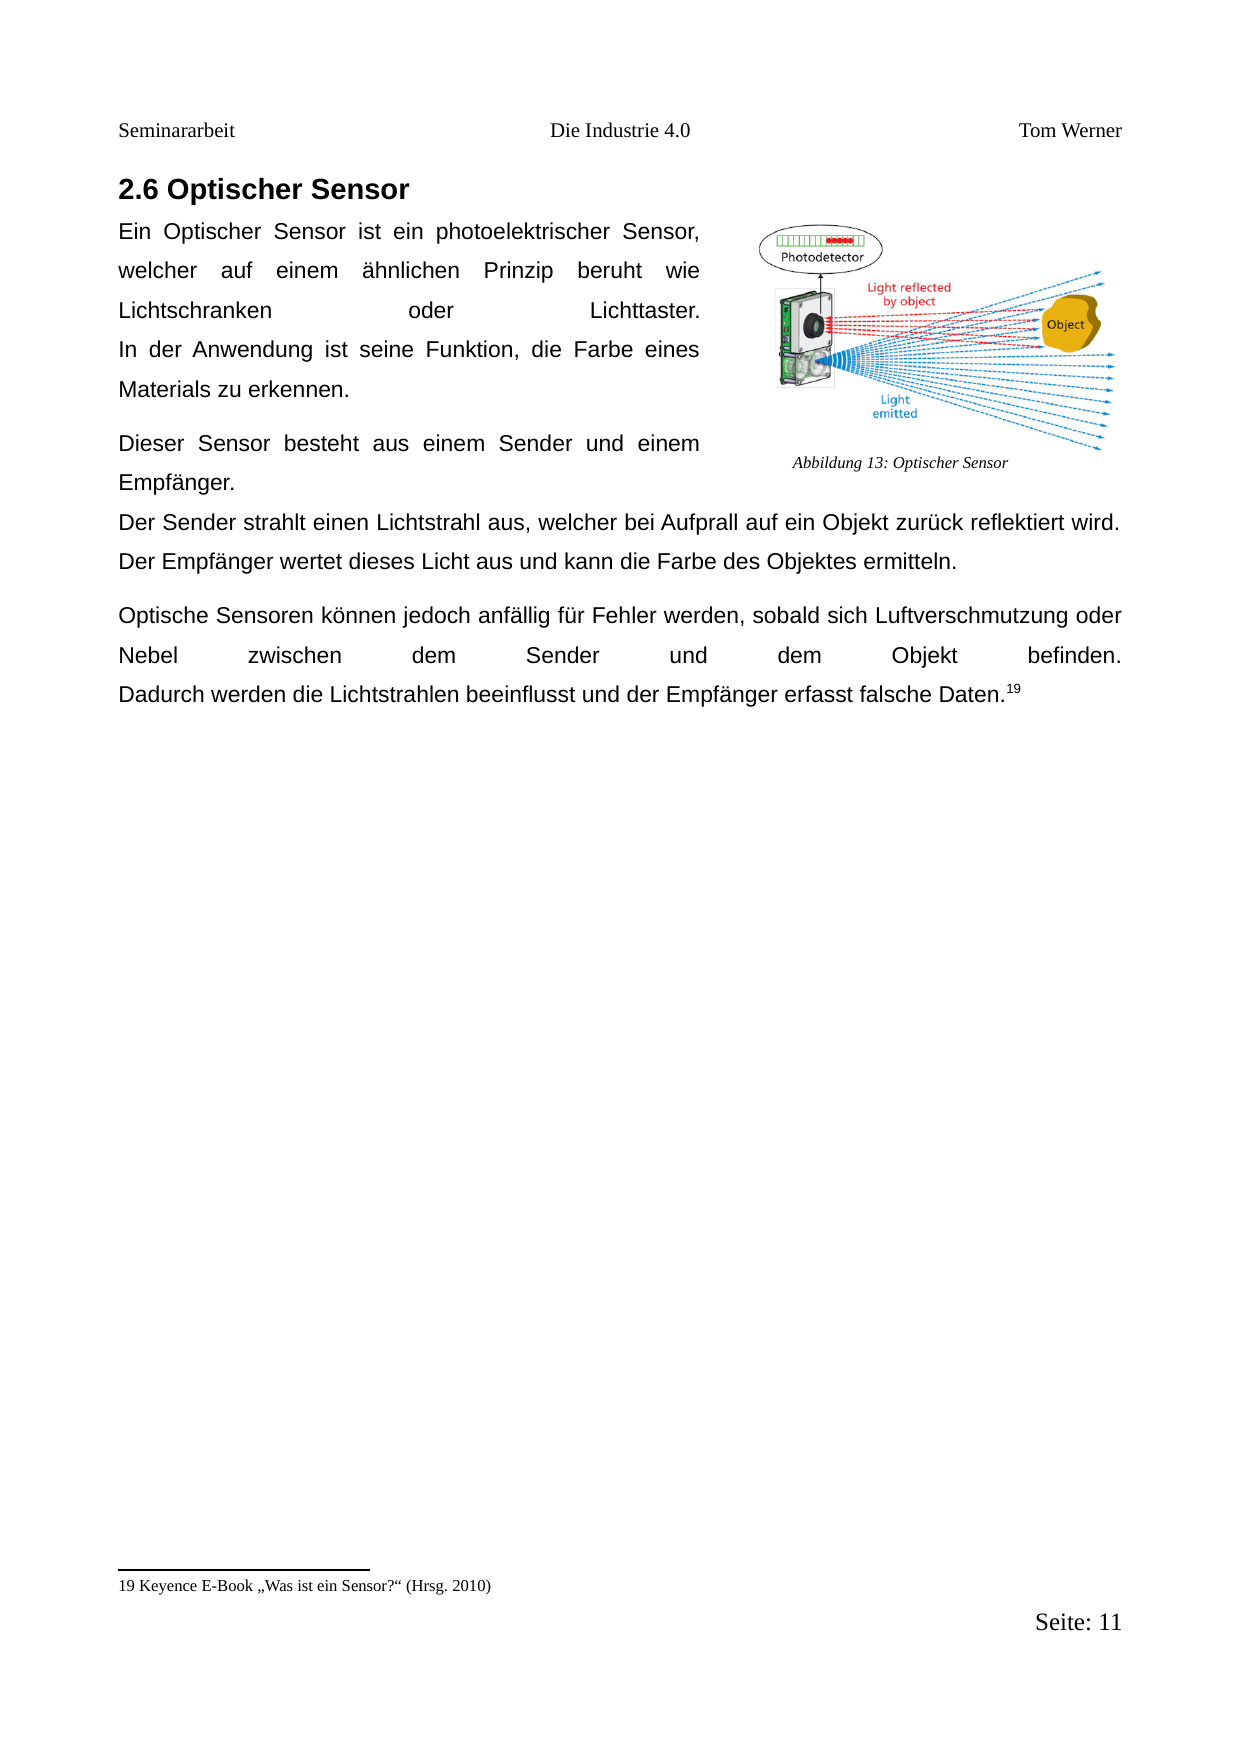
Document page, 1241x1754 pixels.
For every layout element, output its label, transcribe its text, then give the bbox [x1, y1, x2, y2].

text Ein Optischer Sensor ist ein photoelektrischer Sensor, welcher auf einem ähnlichen Prinzip beruht wie Lichtschranken oder Lichttaster. In der Anwendung ist seine Funktion, die Farbe eines Materials zu erkennen. [118, 214, 1122, 402]
picture [755, 220, 1119, 453]
subtitle 2.6 Optischer Sensor [118, 172, 1122, 205]
text Abbildung 13: Optischer Sensor [719, 226, 1083, 472]
text Optische Sensoren können jedoch anfällig für Fehler werden, sobald sich Luftverschmutzung oder Nebel zwischen dem Sender und dem Objekt befinden. Dadurch werden die Lichtstrahlen beeinflusst und der Empfänger erfasst falsche Daten. [118, 602, 1122, 707]
text Keyence E-Book „Was ist ein Sensor?“ (Hrsg. 2010) [118, 1576, 1122, 1595]
text Dieser Sensor besteht aus einem Sender und einem Empfänger. Der Sender strahlt einen Lichtstrahl aus, welcher bei Aufprall auf ein Objekt zurück reflektiert wird. Der Empfänger wertet dieses Licht aus und kann die Farbe des Objektes ermitteln. [118, 430, 1122, 574]
